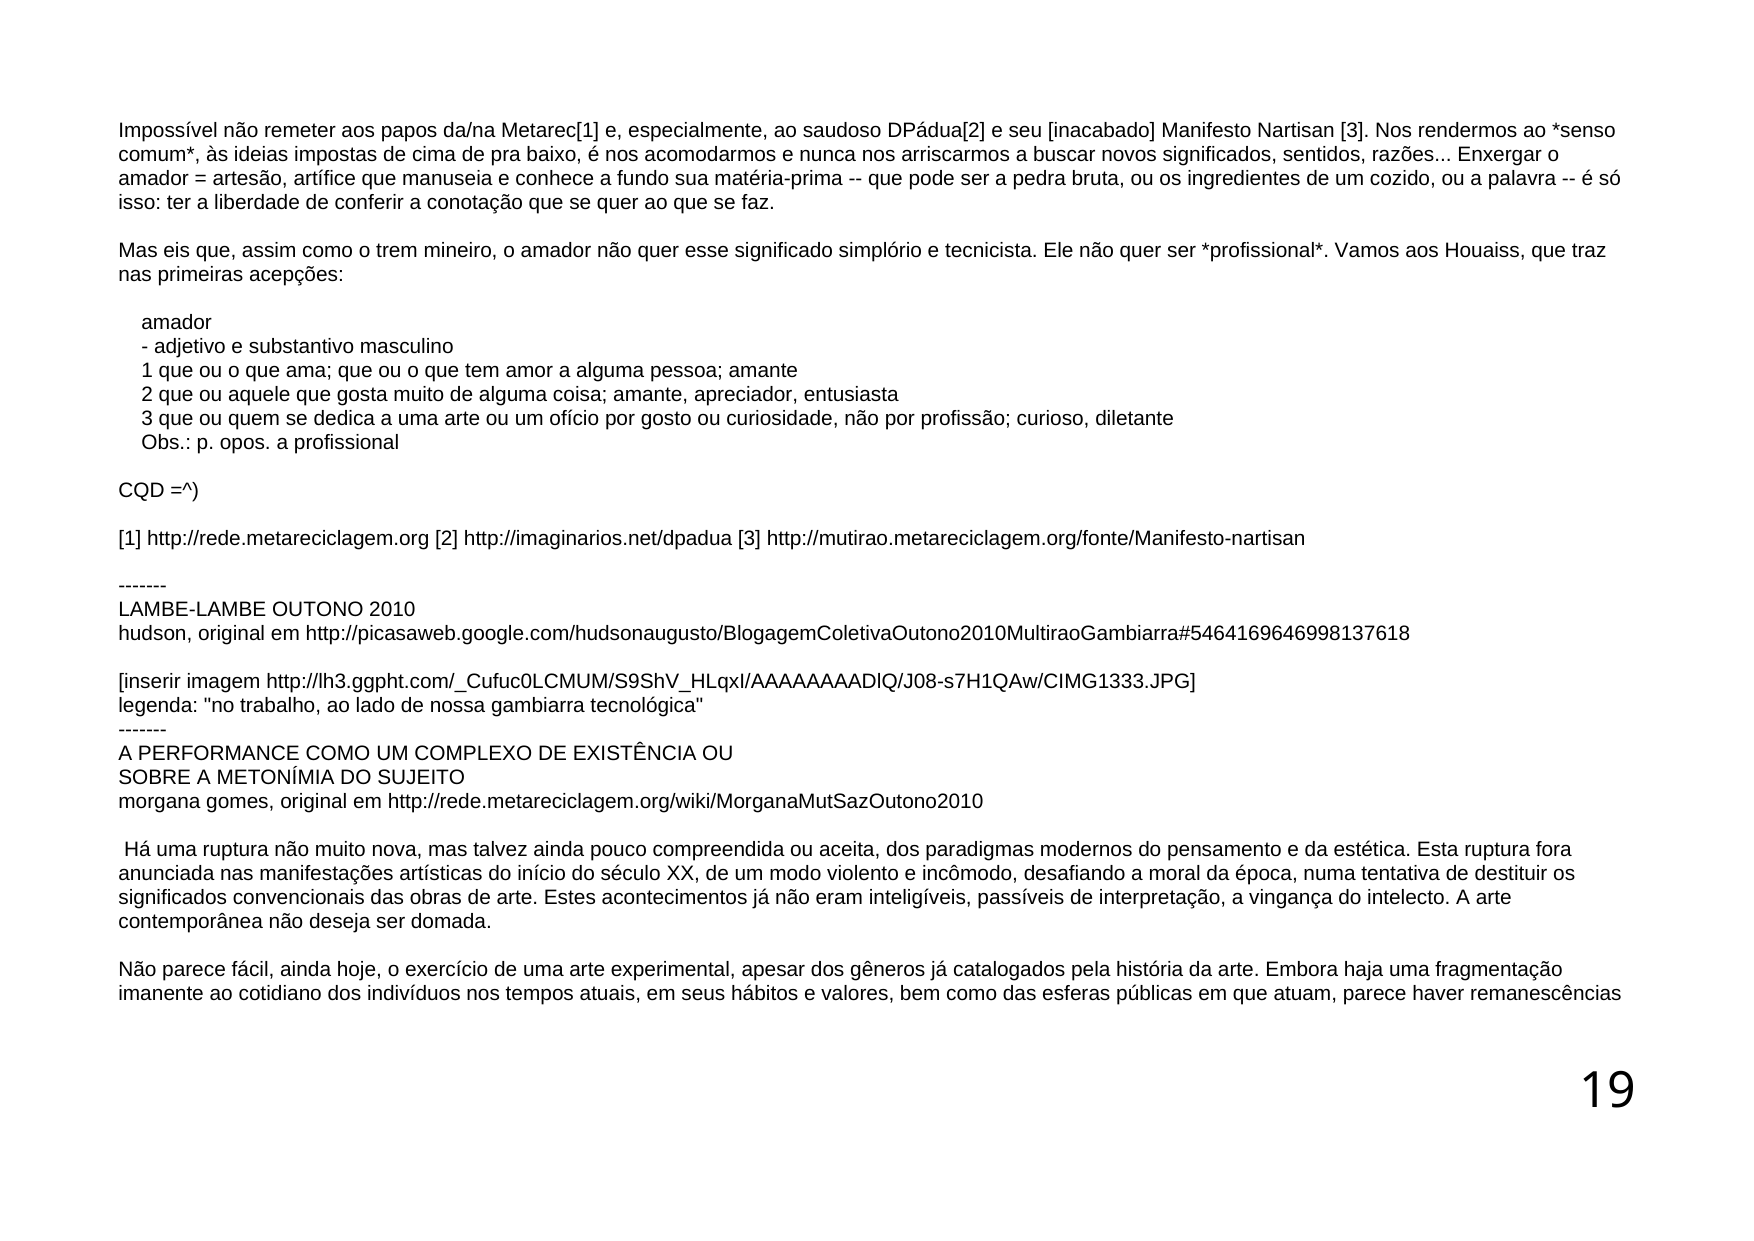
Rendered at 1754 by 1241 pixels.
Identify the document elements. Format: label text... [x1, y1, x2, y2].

text A PERFORMANCE COMO UM COMPLEXO DE EXISTÊNCIA OU [118, 741, 1636, 765]
text Impossível não remeter aos papos da/na Metarec[1] e, especialmente, ao saudoso DPádua[2] e seu [inacabado] Manifesto Nartisan [3]. Nos rendermos ao *senso comum*, às ideias impostas de cima de pra baixo, é nos acomodarmos e nunca nos arriscarmos a buscar novos significados, sentidos, razões... Enxergar o amador = artesão, artífice que manuseia e conhece a fundo sua matéria-prima -- que pode ser a pedra bruta, ou os ingredientes de um cozido, ou a palavra -- é só isso: ter a liberdade de conferir a conotação que se quer ao que se faz. [118, 118, 1636, 214]
text ------- [118, 717, 1636, 741]
text 1 que ou o que ama; que ou o que tem amor a alguma pessoa; amante [118, 358, 1636, 382]
text ------- [118, 573, 1636, 597]
text [1] http://rede.metareciclagem.org [2] http://imaginarios.net/dpadua [3] http://mutirao.metareciclagem.org/fonte/Manifesto-nartisan [118, 525, 1636, 549]
text - adjetivo e substantivo masculino [118, 334, 1636, 358]
text Não parece fácil, ainda hoje, o exercício de uma arte experimental, apesar dos gêneros já catalogados pela história da arte. Embora haja uma fragmentação imanente ao cotidiano dos indivíduos nos tempos atuais, em seus hábitos e valores, bem como das esferas públicas em que atuam, parece haver remanescências [118, 957, 1636, 1004]
text 2 que ou aquele que gosta muito de alguma coisa; amante, apreciador, entusiasta [118, 382, 1636, 406]
text [inserir imagem http://lh3.ggpht.com/_Cufuc0LCMUM/S9ShV_HLqxI/AAAAAAAADlQ/J08-s7H1QAw/CIMG1333.JPG] [118, 669, 1636, 693]
text hudson, original em http://picasaweb.google.com/hudsonaugusto/BlogagemColetivaOutono2010MultiraoGambiarra#5464169646998137618 [118, 621, 1636, 645]
text LAMBE-LAMBE OUTONO 2010 [118, 597, 1636, 621]
text Há uma ruptura não muito nova, mas talvez ainda pouco compreendida ou aceita, dos paradigmas modernos do pensamento e da estética. Esta ruptura fora anunciada nas manifestações artísticas do início do século XX, de um modo violento e incômodo, desafiando a moral da época, numa tentativa de destituir os significados convencionais das obras de arte. Estes acontecimentos já não eram inteligíveis, passíveis de interpretação, a vingança do intelecto. A arte contemporânea não deseja ser domada. [118, 837, 1636, 933]
text Mas eis que, assim como o trem mineiro, o amador não quer esse significado simplório e tecnicista. Ele não quer ser *profissional*. Vamos aos Houaiss, que traz nas primeiras acepções: [118, 238, 1636, 286]
text legenda: "no trabalho, ao lado de nossa gambiarra tecnológica" [118, 693, 1636, 717]
text amador [118, 310, 1636, 334]
text Obs.: p. opos. a profissional [118, 429, 1636, 453]
text morgana gomes, original em http://rede.metareciclagem.org/wiki/MorganaMutSazOutono2010 [118, 789, 1636, 813]
text 3 que ou quem se dedica a uma arte ou um ofício por gosto ou curiosidade, não por profissão; curioso, diletante [118, 406, 1636, 429]
text SOBRE A METONÍMIA DO SUJEITO [118, 765, 1636, 789]
text CQD =^) [118, 477, 1636, 501]
